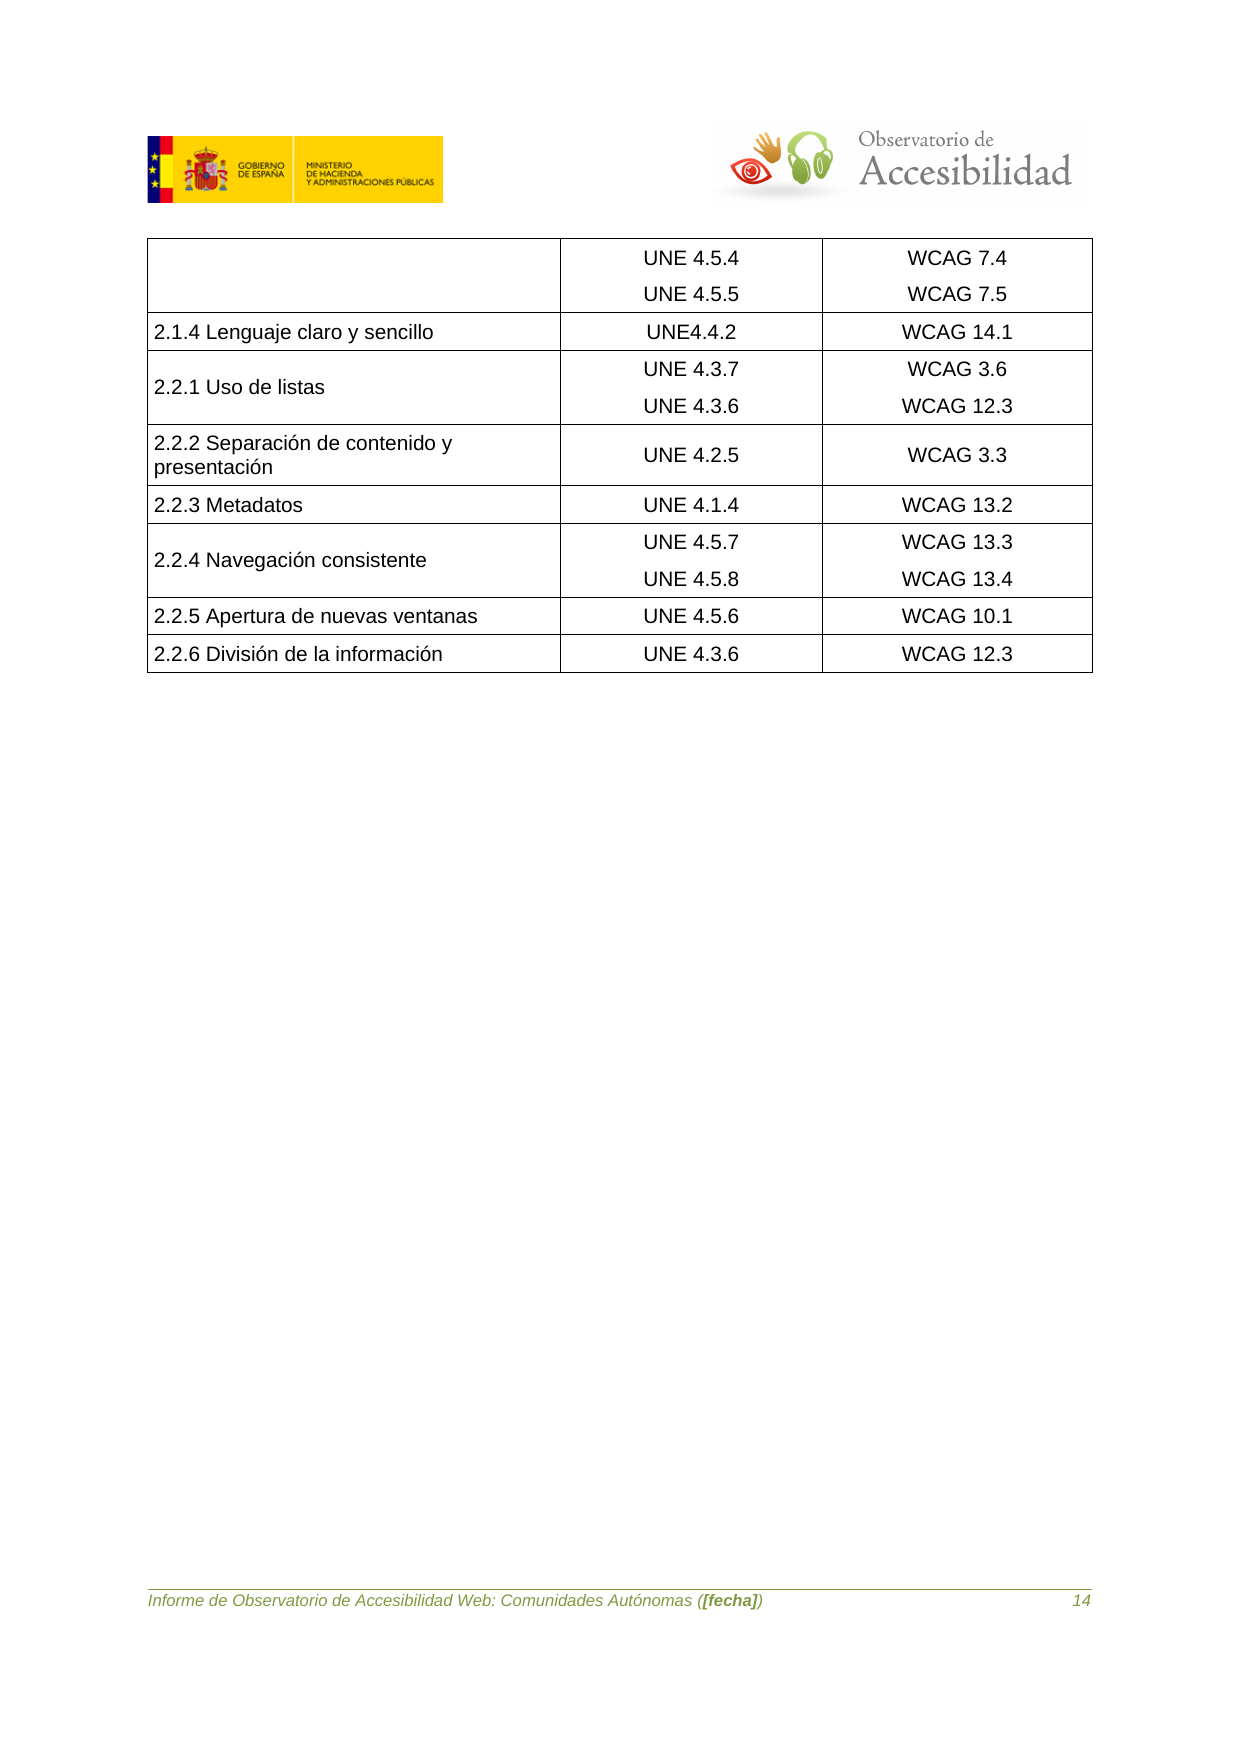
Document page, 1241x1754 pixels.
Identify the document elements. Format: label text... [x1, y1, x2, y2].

table_cell 2.2.3 Metadatos [148, 486, 560, 523]
table_cell UNE 4.3.6 [561, 635, 822, 672]
table_cell 2.2.4 Navegación consistente [148, 524, 560, 597]
table_cell WCAG 7.4 WCAG 7.5 [823, 239, 1092, 312]
table_cell UNE 4.5.7 UNE 4.5.8 [561, 524, 822, 597]
table_cell [148, 239, 560, 312]
table_cell WCAG 13.3 WCAG 13.4 [823, 524, 1092, 597]
table_cell 2.2.5 Apertura de nuevas ventanas [148, 598, 560, 634]
picture [710, 122, 1086, 205]
table_cell UNE 4.5.4 UNE 4.5.5 [561, 239, 822, 312]
table_cell UNE 4.2.5 [561, 425, 822, 485]
table_cell 2.2.1 Uso de listas [148, 351, 560, 424]
table_cell UNE 4.3.7 UNE 4.3.6 [561, 351, 822, 424]
table_cell 2.1.4 Lenguaje claro y sencillo [148, 313, 560, 350]
table_cell WCAG 14.1 [823, 313, 1092, 350]
table_cell 2.2.2 Separación de contenido y presentación [148, 425, 560, 485]
table_cell WCAG 12.3 [823, 635, 1092, 672]
table_cell UNE 4.5.6 [561, 598, 822, 634]
table_cell UNE 4.1.4 [561, 486, 822, 523]
table_cell 2.2.6 División de la información [148, 635, 560, 672]
table_cell WCAG 3.3 [823, 425, 1092, 485]
table_cell WCAG 3.6 WCAG 12.3 [823, 351, 1092, 424]
table_cell UNE4.4.2 [561, 313, 822, 350]
picture [147, 136, 443, 203]
table_cell WCAG 10.1 [823, 598, 1092, 634]
table_cell WCAG 13.2 [823, 486, 1092, 523]
